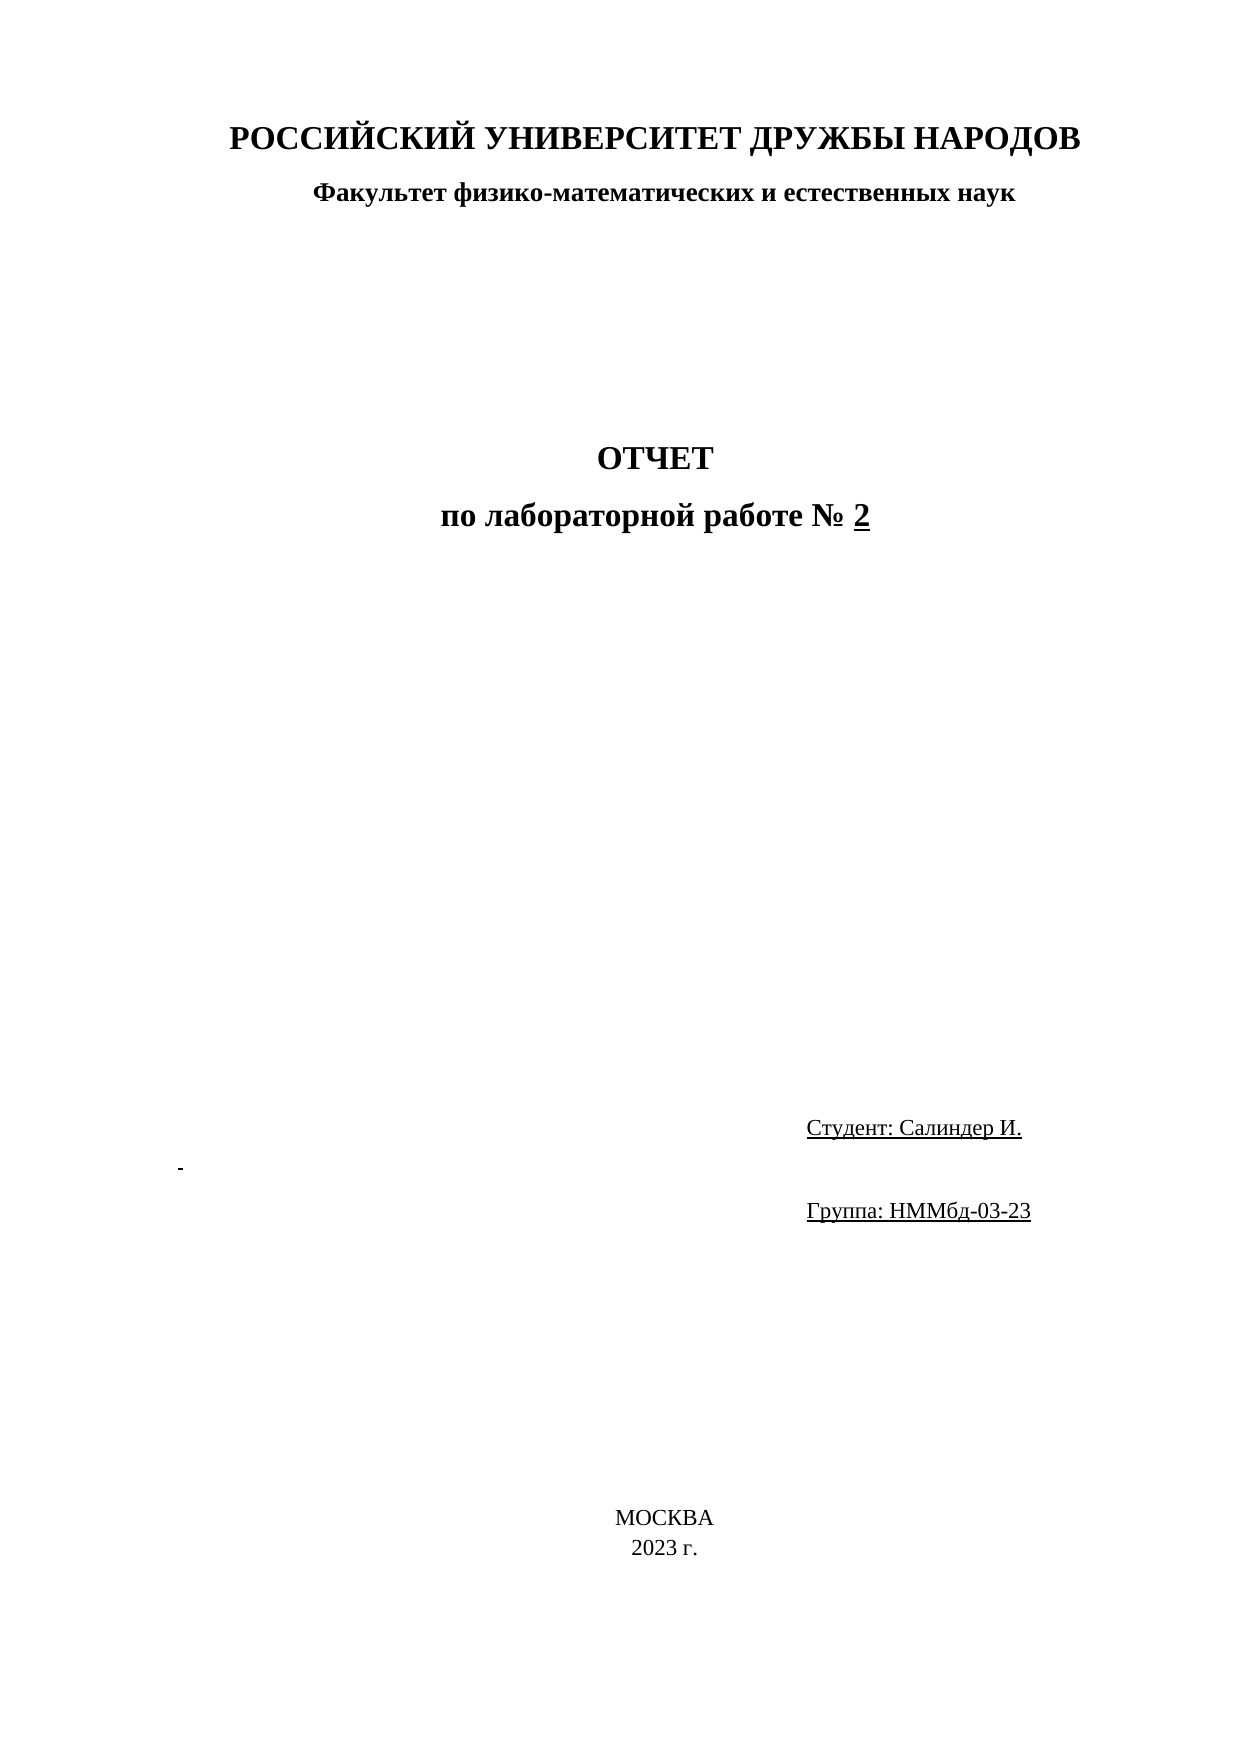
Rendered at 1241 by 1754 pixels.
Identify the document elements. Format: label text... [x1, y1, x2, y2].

text Студент: Салиндер И. [177, 1114, 1152, 1173]
text РОССИЙСКИЙ УНИВЕРСИТЕТ ДРУЖБЫ НАРОДОВ [158, 118, 1152, 156]
text Факультет физико-математических и естественных наук [177, 176, 1152, 207]
text МОСКВА 2023 г. [177, 1504, 1152, 1560]
text ОТЧЕТ [158, 438, 1152, 476]
text по лабораторной работе № 2 [158, 495, 1152, 534]
text Группа: НММбд-03-23 [177, 1198, 1152, 1224]
